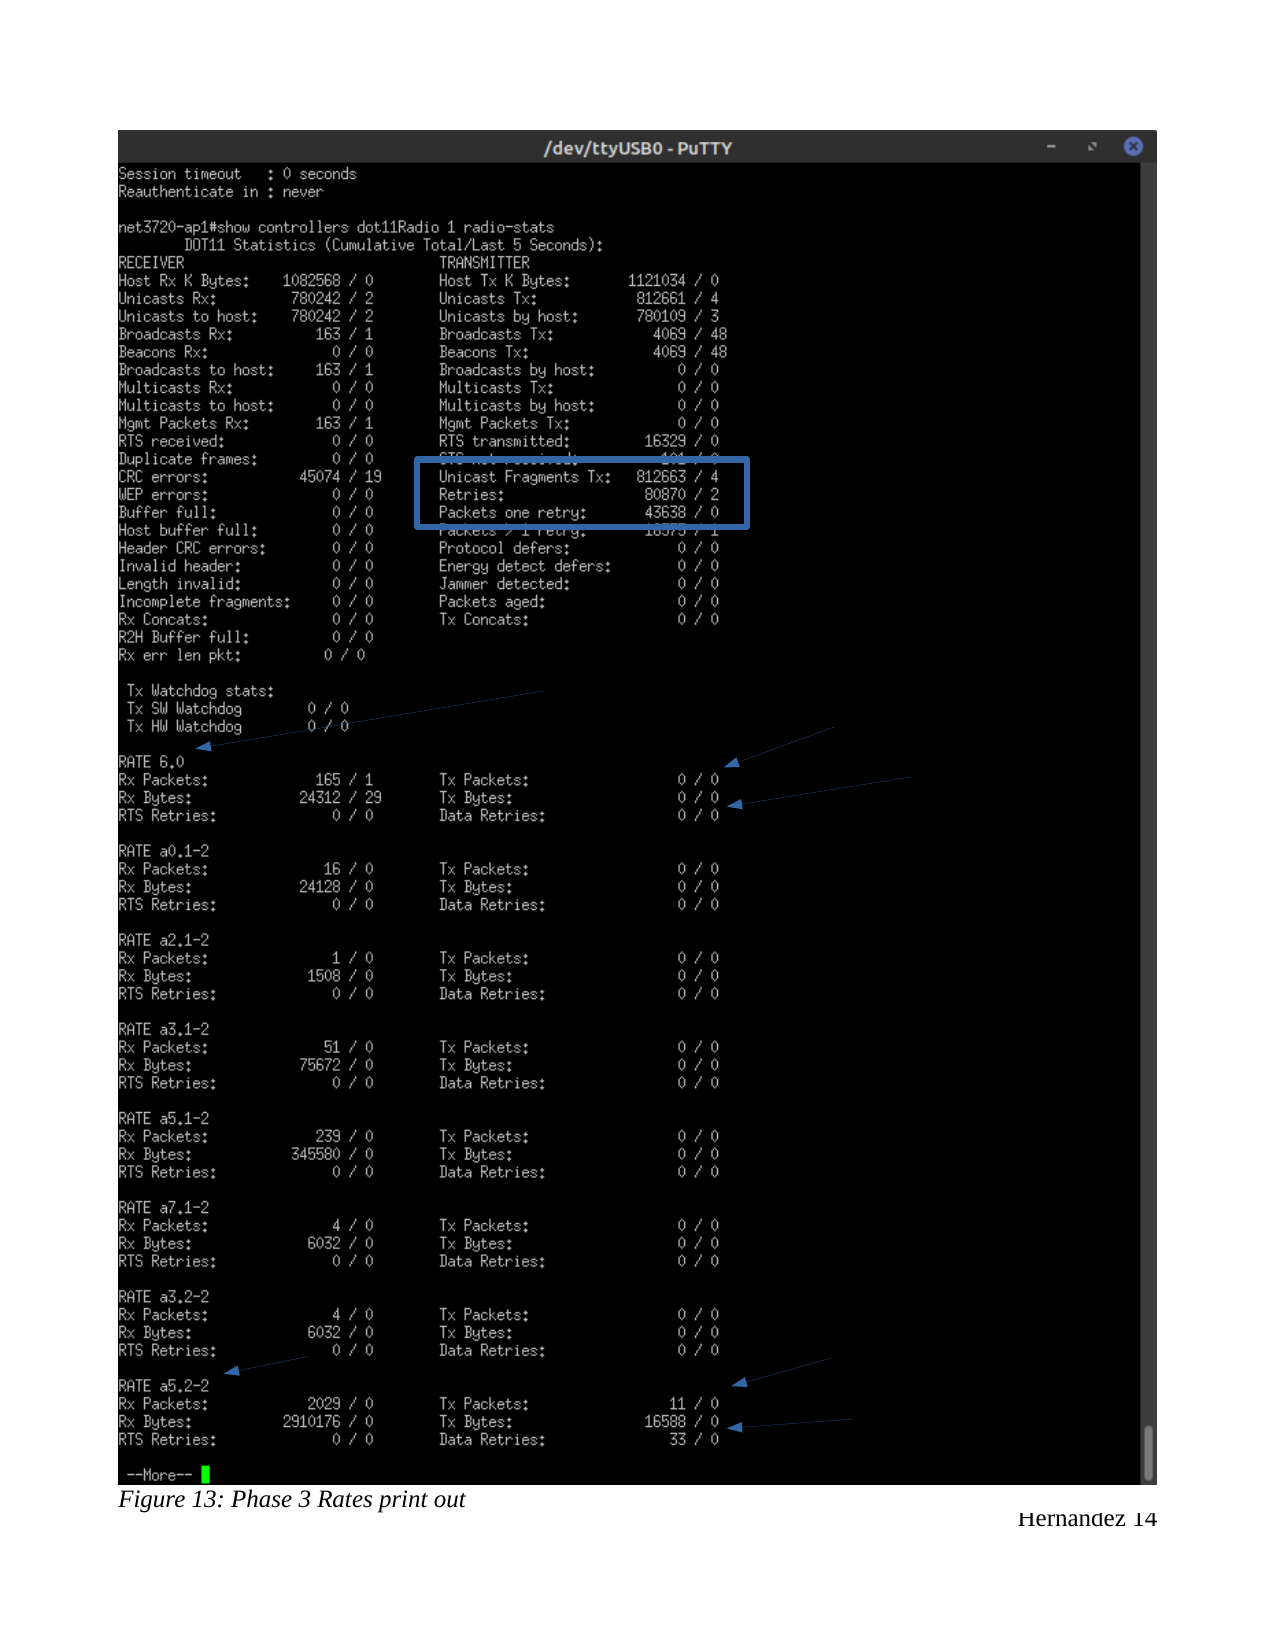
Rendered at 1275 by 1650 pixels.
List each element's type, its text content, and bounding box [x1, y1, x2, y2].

picture [118, 130, 1157, 1485]
text Figure 13: Phase 3 Rates print out [118, 1485, 1157, 1513]
